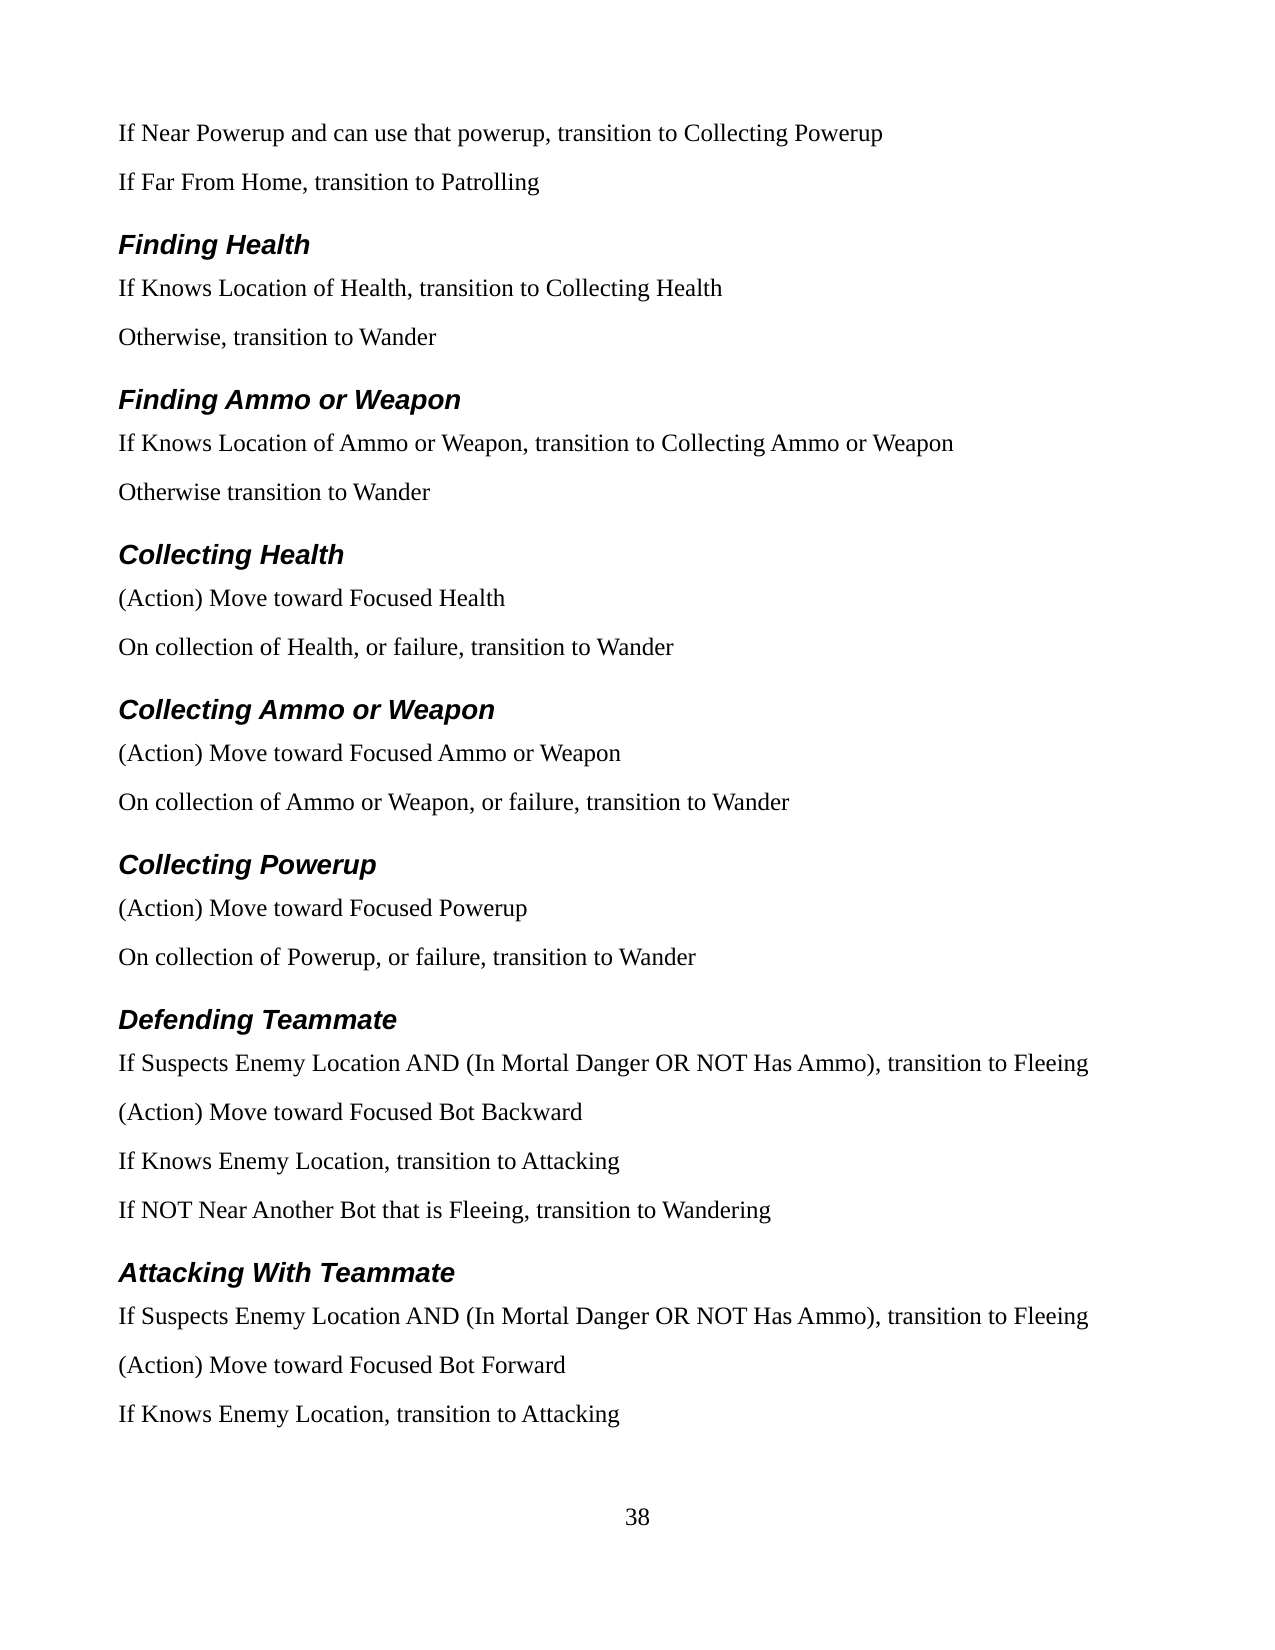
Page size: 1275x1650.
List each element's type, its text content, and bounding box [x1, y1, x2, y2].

subtitle Collecting Powerup [118, 849, 1157, 881]
text If Knows Location of Health, transition to Collecting Health [118, 273, 1157, 302]
text (Action) Move toward Focused Bot Forward [118, 1350, 1157, 1379]
text If Near Powerup and can use that powerup, transition to Collecting Powerup [118, 118, 1157, 147]
subtitle Attacking With Teammate [118, 1257, 1157, 1289]
text (Action) Move toward Focused Powerup [118, 893, 1157, 922]
text Otherwise, transition to Wander [118, 322, 1157, 351]
text If Knows Enemy Location, transition to Attacking [118, 1399, 1157, 1428]
subtitle Collecting Health [118, 539, 1157, 571]
text On collection of Ammo or Weapon, or failure, transition to Wander [118, 787, 1157, 816]
text On collection of Powerup, or failure, transition to Wander [118, 942, 1157, 971]
text If Knows Location of Ammo or Weapon, transition to Collecting Ammo or Weapon [118, 428, 1157, 457]
text If Knows Enemy Location, transition to Attacking [118, 1146, 1157, 1175]
subtitle Finding Ammo or Weapon [118, 384, 1157, 416]
text If NOT Near Another Bot that is Fleeing, transition to Wandering [118, 1195, 1157, 1224]
text If Suspects Enemy Location AND (In Mortal Danger OR NOT Has Ammo), transition to Fleeing [118, 1301, 1157, 1330]
text (Action) Move toward Focused Ammo or Weapon [118, 738, 1157, 767]
subtitle Finding Health [118, 229, 1157, 261]
text (Action) Move toward Focused Health [118, 583, 1157, 612]
text On collection of Health, or failure, transition to Wander [118, 632, 1157, 661]
text (Action) Move toward Focused Bot Backward [118, 1097, 1157, 1126]
text If Far From Home, transition to Patrolling [118, 167, 1157, 196]
text If Suspects Enemy Location AND (In Mortal Danger OR NOT Has Ammo), transition to Fleeing [118, 1048, 1157, 1077]
subtitle Collecting Ammo or Weapon [118, 694, 1157, 726]
text Otherwise transition to Wander [118, 477, 1157, 506]
subtitle Defending Teammate [118, 1004, 1157, 1036]
